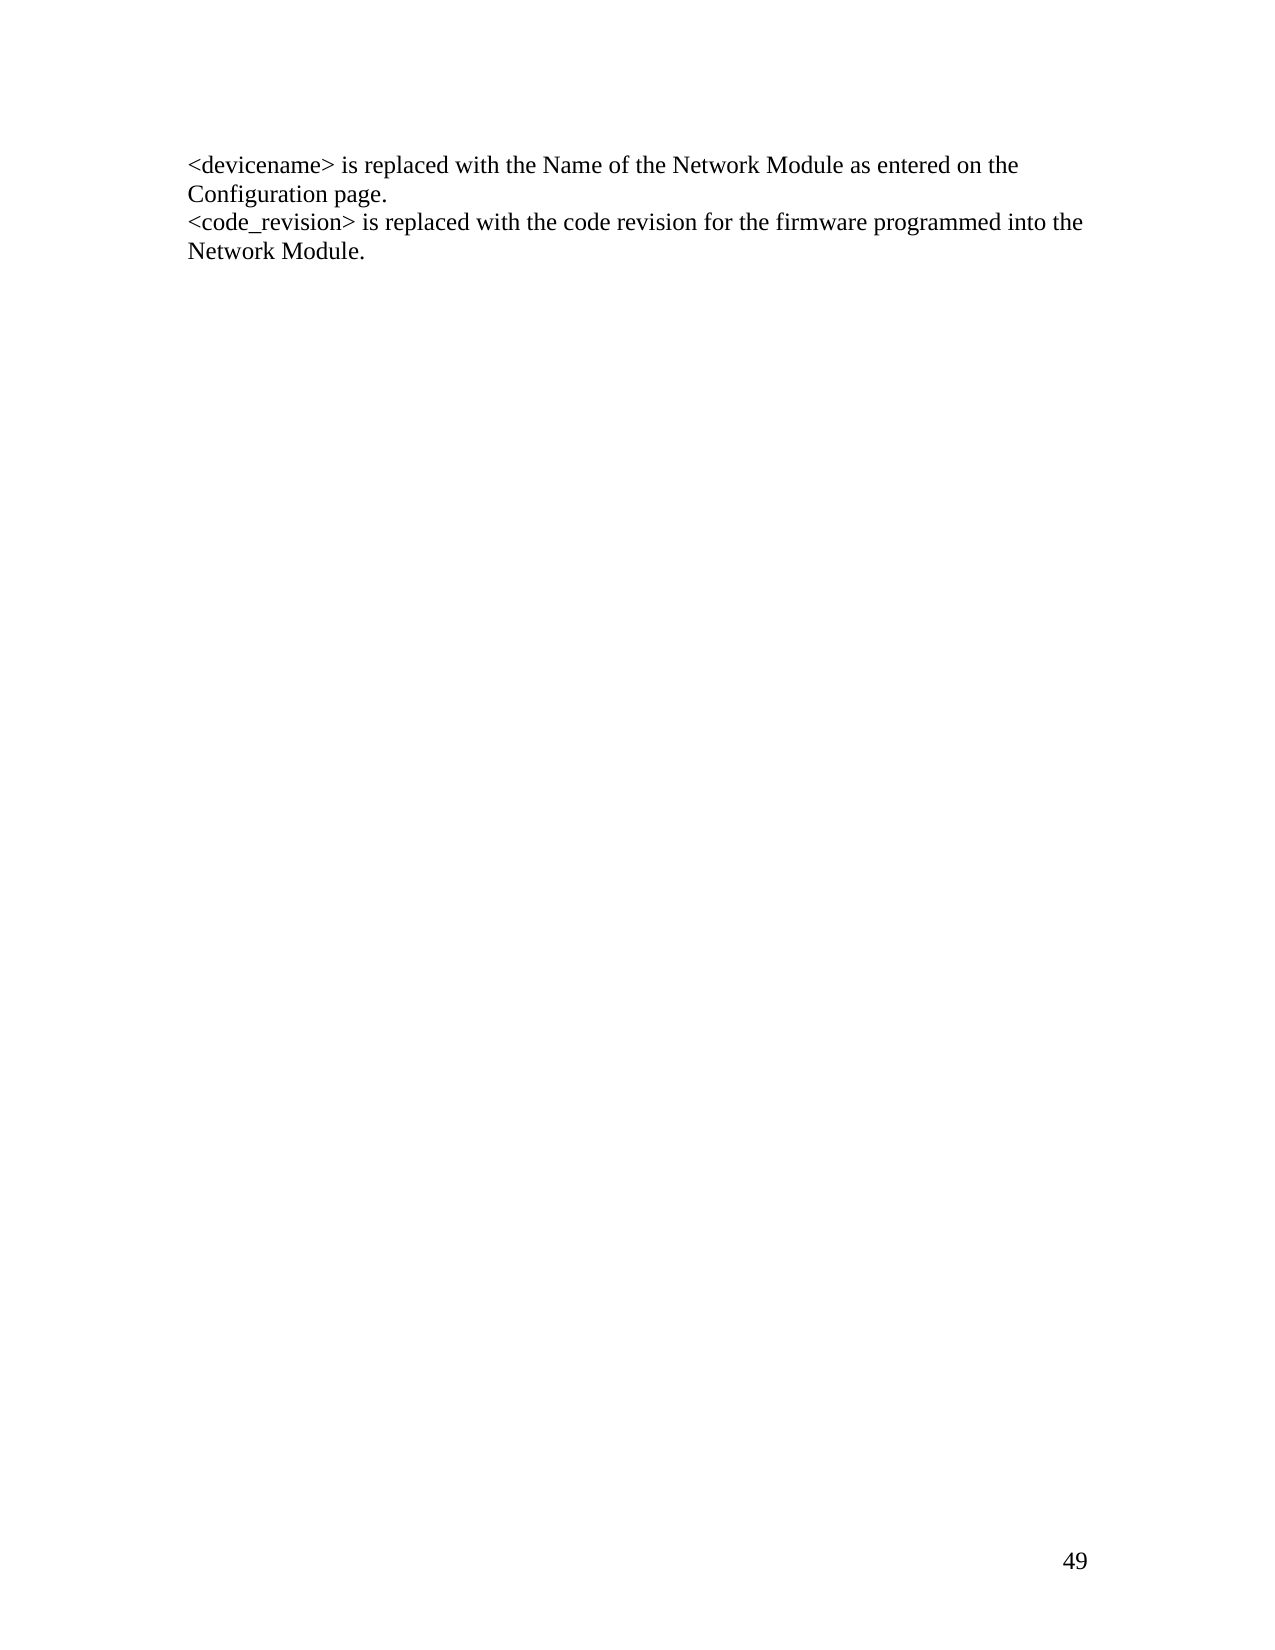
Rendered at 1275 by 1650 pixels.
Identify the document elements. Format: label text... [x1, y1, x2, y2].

text <code_revision> is replaced with the code revision for the firmware programmed into the Network Module. [187, 207, 1087, 265]
text <devicename> is replaced with the Name of the Network Module as entered on the Configuration page. [187, 150, 1087, 207]
